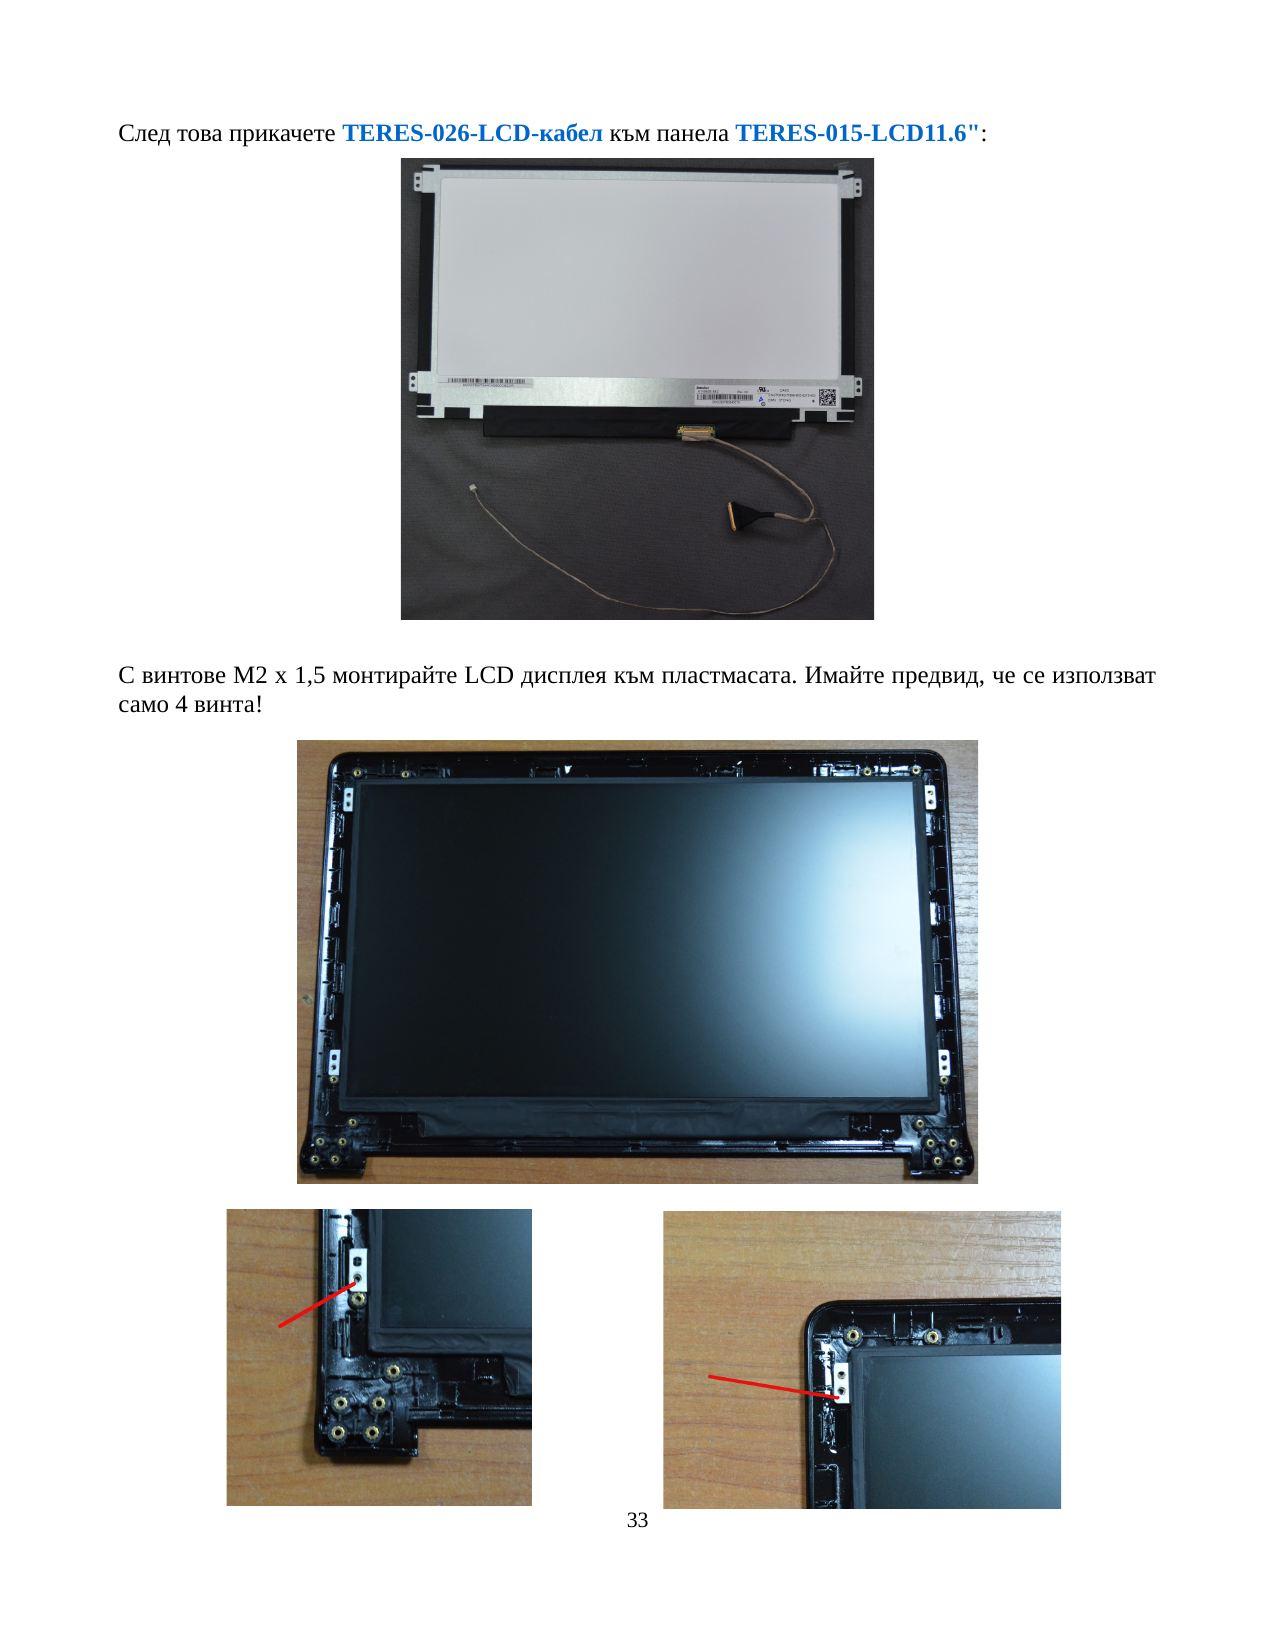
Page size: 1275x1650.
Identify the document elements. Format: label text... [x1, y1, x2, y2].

picture [663, 1211, 1062, 1509]
picture [297, 740, 979, 1184]
picture [226, 1209, 532, 1506]
text С винтове M2 x 1,5 монтирайте LCD дисплея към пластмасата. Имайте предвид, че се използват само 4 винта! [118, 660, 1157, 717]
picture [400, 158, 875, 620]
text След това прикачете TERES-026-LCD-кабел към панела TERES-015-LCD11.6": [118, 118, 1157, 147]
